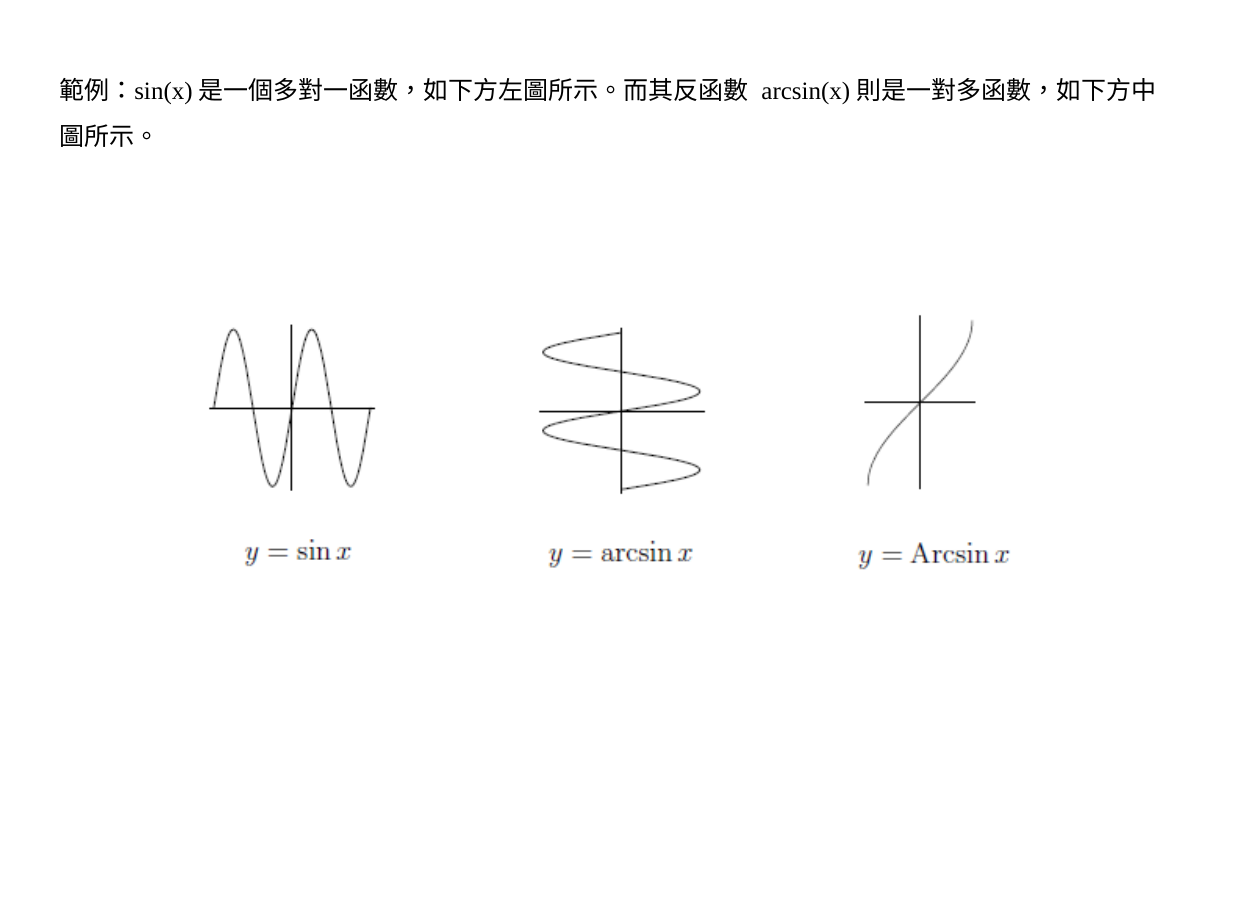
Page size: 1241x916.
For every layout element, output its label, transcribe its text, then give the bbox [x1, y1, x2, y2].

picture [197, 292, 1043, 596]
text 範例：sin(x) 是一個多對一函數，如下方左圖所示。而其反函數 arcsin(x) 則是一對多函數，如下方中圖所示。 [59, 71, 1181, 152]
